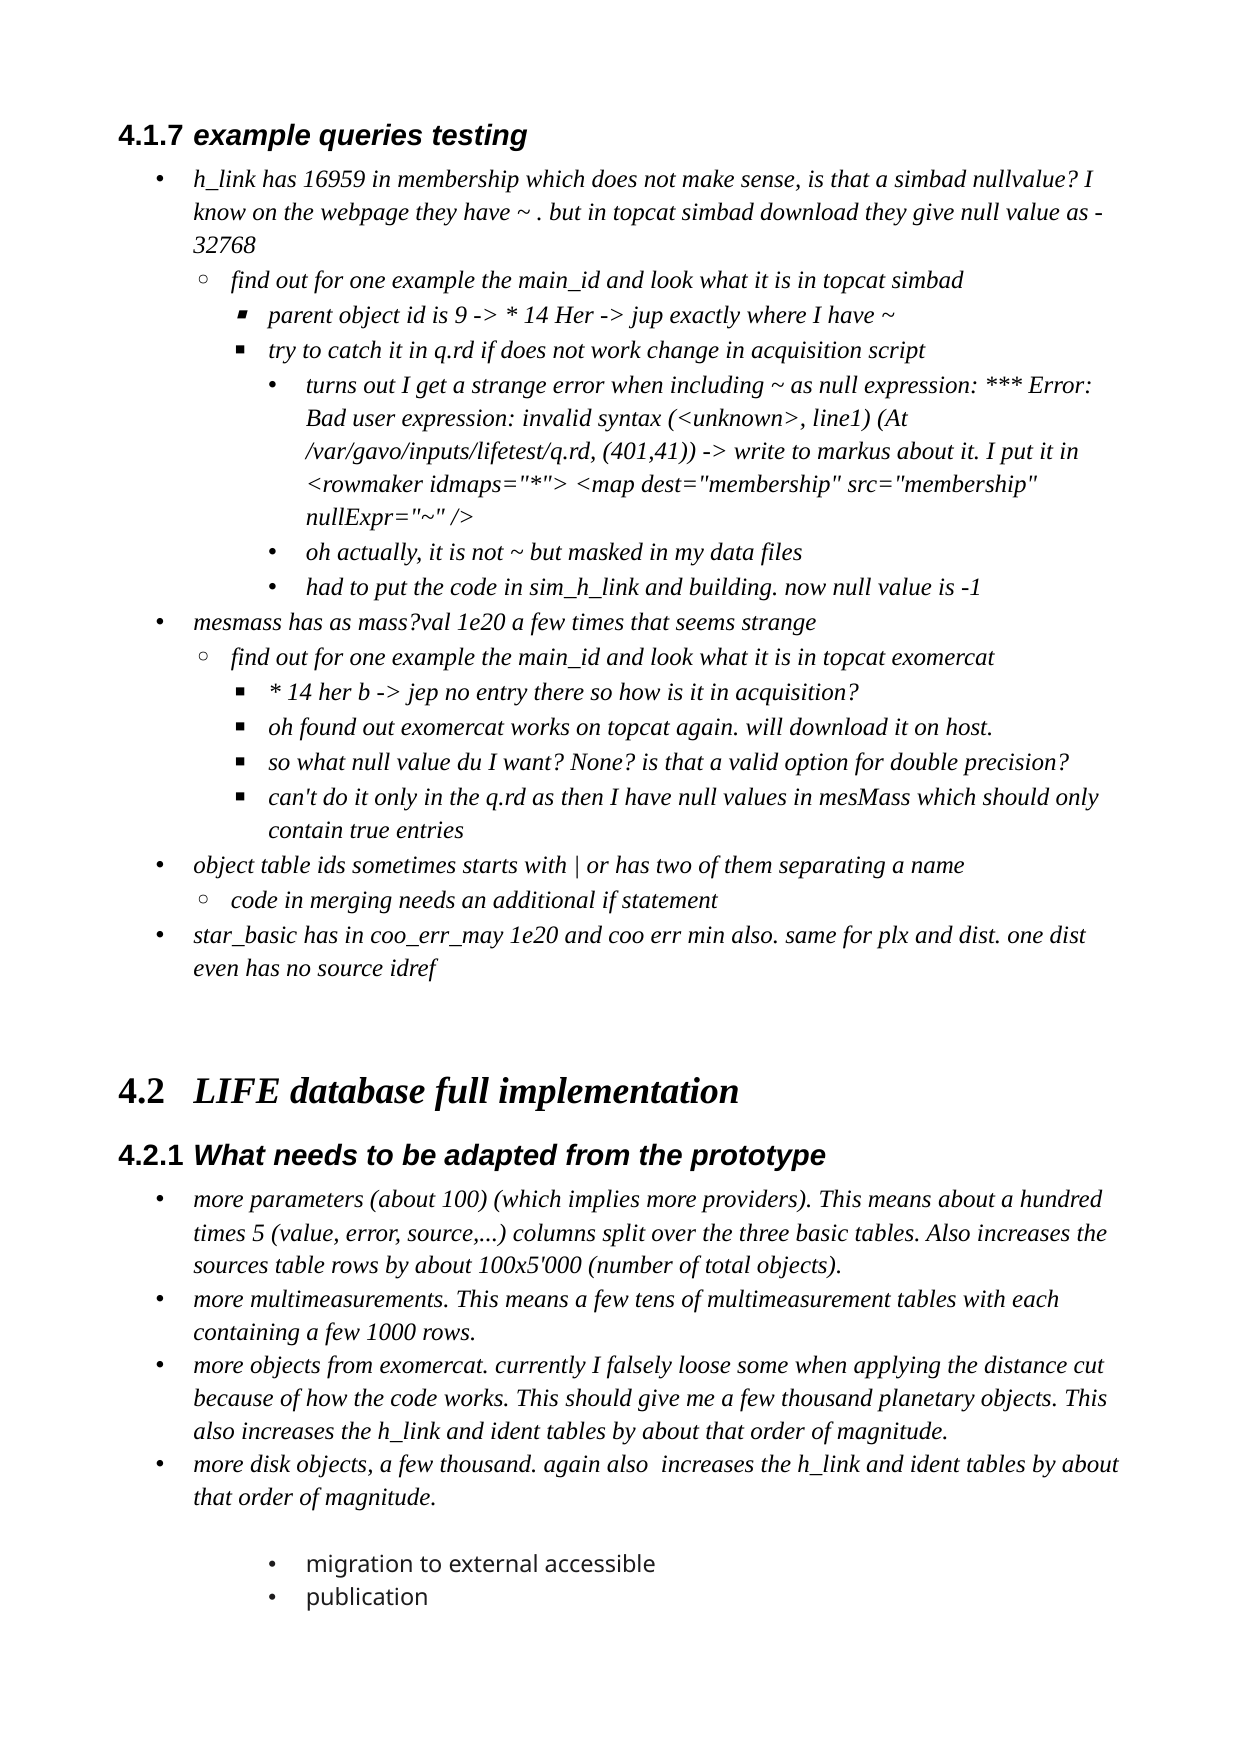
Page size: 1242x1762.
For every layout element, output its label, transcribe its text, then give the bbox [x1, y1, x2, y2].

list more disk objects, a few thousand. again also increases the h_link and ident tables by about that order of magnitude. [156, 1449, 1124, 1511]
list oh actually, it is not ~ but masked in my data files [268, 537, 1124, 566]
subtitle LIFE database full implementation [118, 1068, 1124, 1111]
list migration to external accessible [268, 1548, 1124, 1580]
subtitle example queries testing [118, 118, 1124, 152]
list parent object id is 9 -> * 14 Her -> jup exactly where I have ~ [231, 300, 1124, 329]
list more parameters (about 100) (which implies more providers). This means about a hundred times 5 (value, error, source,...) columns split over the three basic tables. Also increases the sources table rows by about 100x5'000 (number of total objects). [156, 1184, 1124, 1279]
list find out for one example the main_id and look what it is in topcat simbad [193, 265, 1124, 294]
list turns out I get a strange error when including ~ as null expression: *** Error: Bad user expression: invalid syntax (<unknown>, line1) (At /var/gavo/inputs/lifetest/q.rd, (401,41)) -> write to markus about it. I put it in <rowmaker idmaps="*"> <map dest="membership" src="membership" nullExpr="~" /> [268, 370, 1124, 531]
list had to put the code in sim_h_link and building. now null value is -1 [268, 572, 1124, 601]
list code in merging needs an additional if statement [193, 886, 1124, 914]
list object table ids sometimes starts with | or has two of them separating a name [156, 851, 1124, 879]
list can't do it only in the q.rd as then I have null values in mesMass which should only contain true entries [231, 782, 1124, 844]
list publication [268, 1580, 1124, 1612]
list oh found out exomercat works on topcat again. will download it on host. [231, 712, 1124, 741]
list find out for one example the main_id and look what it is in topcat exomercat [193, 642, 1124, 671]
list h_link has 16959 in membership which does not make sense, is that a simbad nullvalue? I know on the webpage they have ~ . but in topcat simbad download they give null value as -32768 [156, 164, 1124, 259]
list more multimeasurements. This means a few tens of multimeasurement tables with each containing a few 1000 rows. [156, 1284, 1124, 1345]
list so what null value du I want? None? is that a valid option for double precision? [231, 747, 1124, 776]
list try to catch it in q.rd if does not work change in acquisition script [231, 335, 1124, 364]
list * 14 her b -> jep no entry there so how is it in acquisition? [231, 677, 1124, 706]
list mesmass has as mass?val 1e20 a few times that seems strange [156, 607, 1124, 636]
list star_basic has in coo_err_may 1e20 and coo err min also. same for plx and dist. one dist even has no source idref [156, 921, 1124, 982]
subtitle What needs to be adapted from the prototype [118, 1138, 1124, 1172]
list more objects from exomercat. currently I falsely loose some when applying the distance cut because of how the code works. This should give me a few thousand planetary objects. This also increases the h_link and ident tables by about that order of magnitude. [156, 1350, 1124, 1444]
